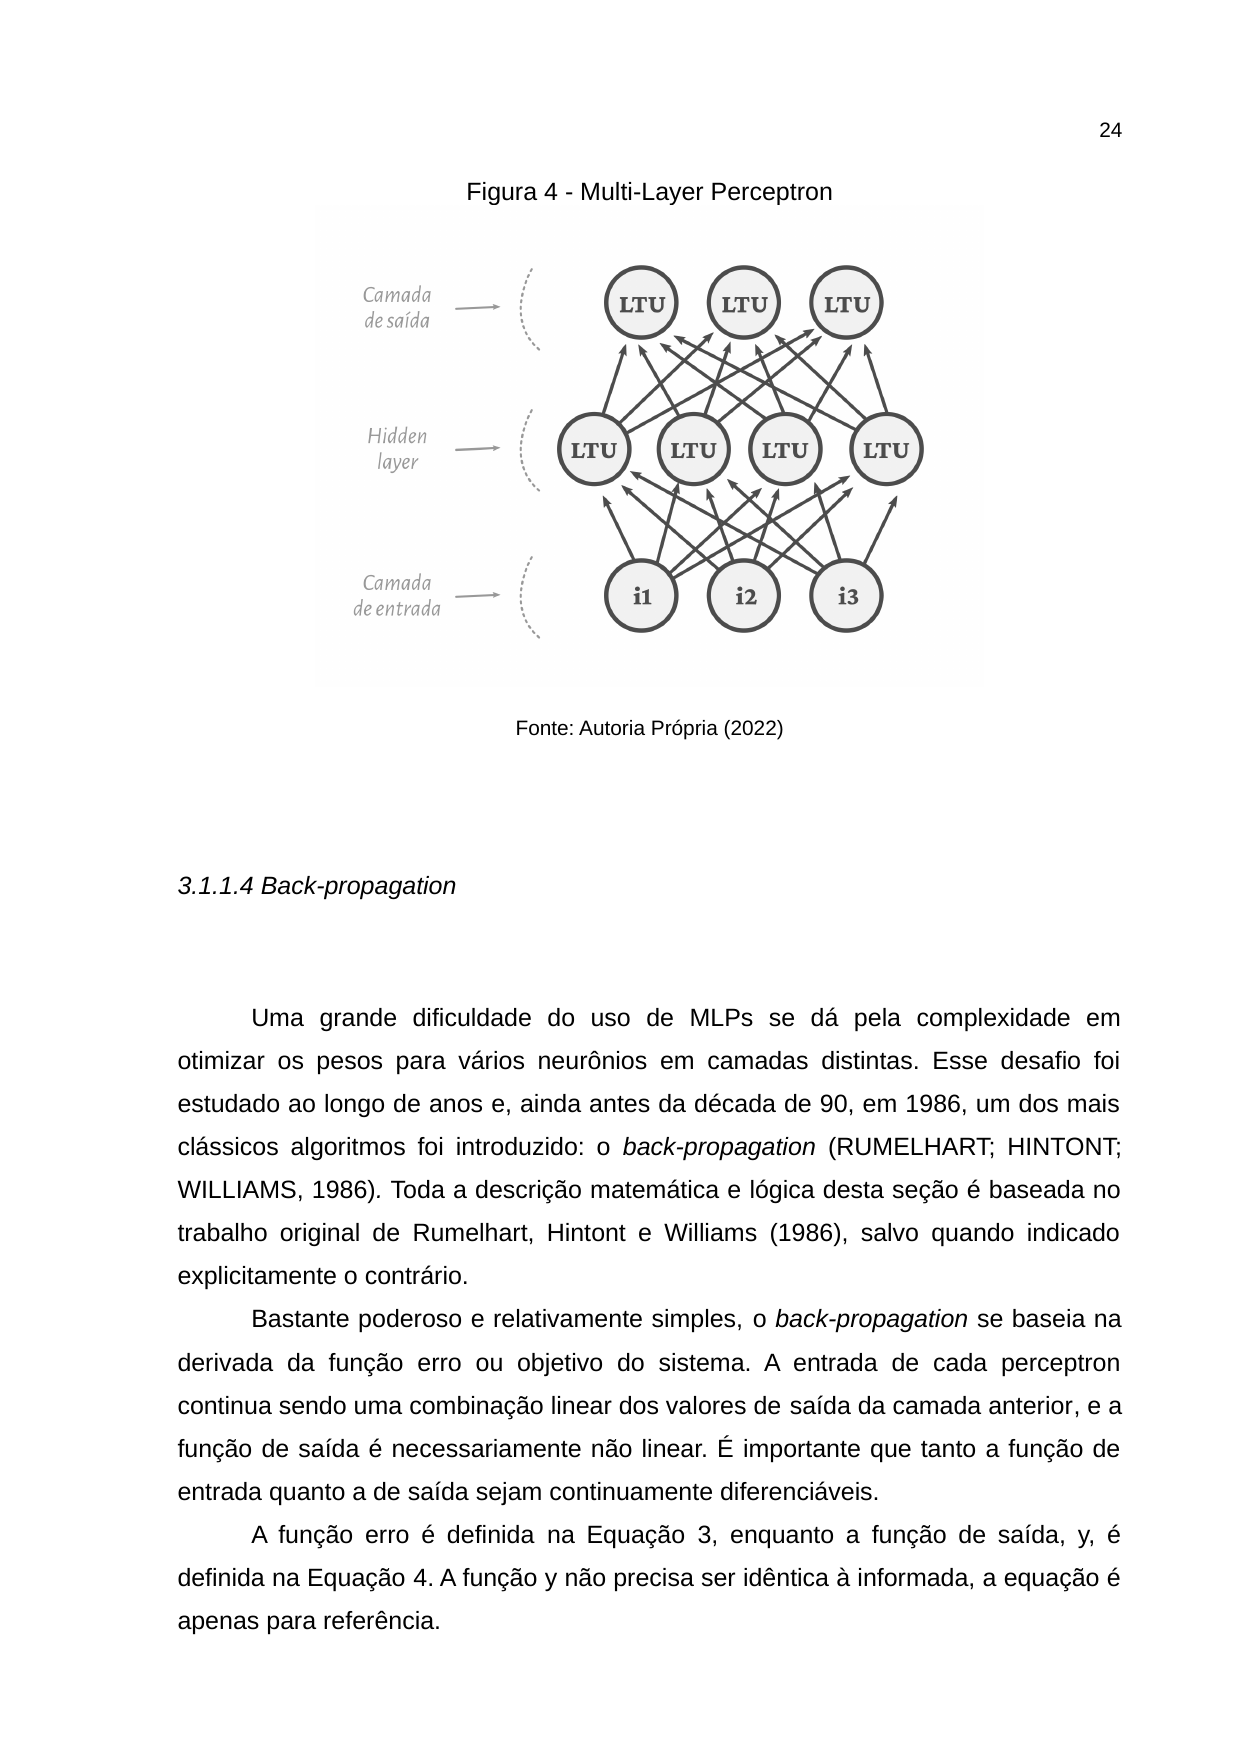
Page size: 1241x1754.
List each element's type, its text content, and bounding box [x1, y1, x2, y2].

subtitle Back-propagation [177, 871, 1122, 900]
text A função erro é definida na Equação 3, enquanto a função de saída, y, é definida na Equação 4. A função y não precisa ser idêntica à informada, a equação é apenas para referência. [177, 1520, 1122, 1635]
picture [314, 205, 985, 687]
text Uma grande dificuldade do uso de MLPs se dá pela complexidade em otimizar os pesos para vários neurônios em camadas distintas. Esse desafio foi estudado ao longo de anos e, ainda antes da década de 90, em 1986, um dos mais clássicos algoritmos foi introduzido: o back-propagation (RUMELHART; HINTONT; WILLIAMS, 1986). Toda a descrição matemática e lógica desta seção é baseada no trabalho original de Rumelhart, Hintont e Williams (1986), salvo quando indicado explicitamente o contrário. [177, 1003, 1122, 1290]
text Fonte: Autoria Própria (2022) [177, 715, 1122, 739]
text Figura 4 - Multi-Layer Perceptron [315, 177, 984, 205]
text Bastante poderoso e relativamente simples, o back-propagation se baseia na derivada da função erro ou objetivo do sistema. A entrada de cada perceptron continua sendo uma combinação linear dos valores de saída da camada anterior, e a função de saída é necessariamente não linear. É importante que tanto a função de entrada quanto a de saída sejam continuamente diferenciáveis. [177, 1304, 1122, 1506]
